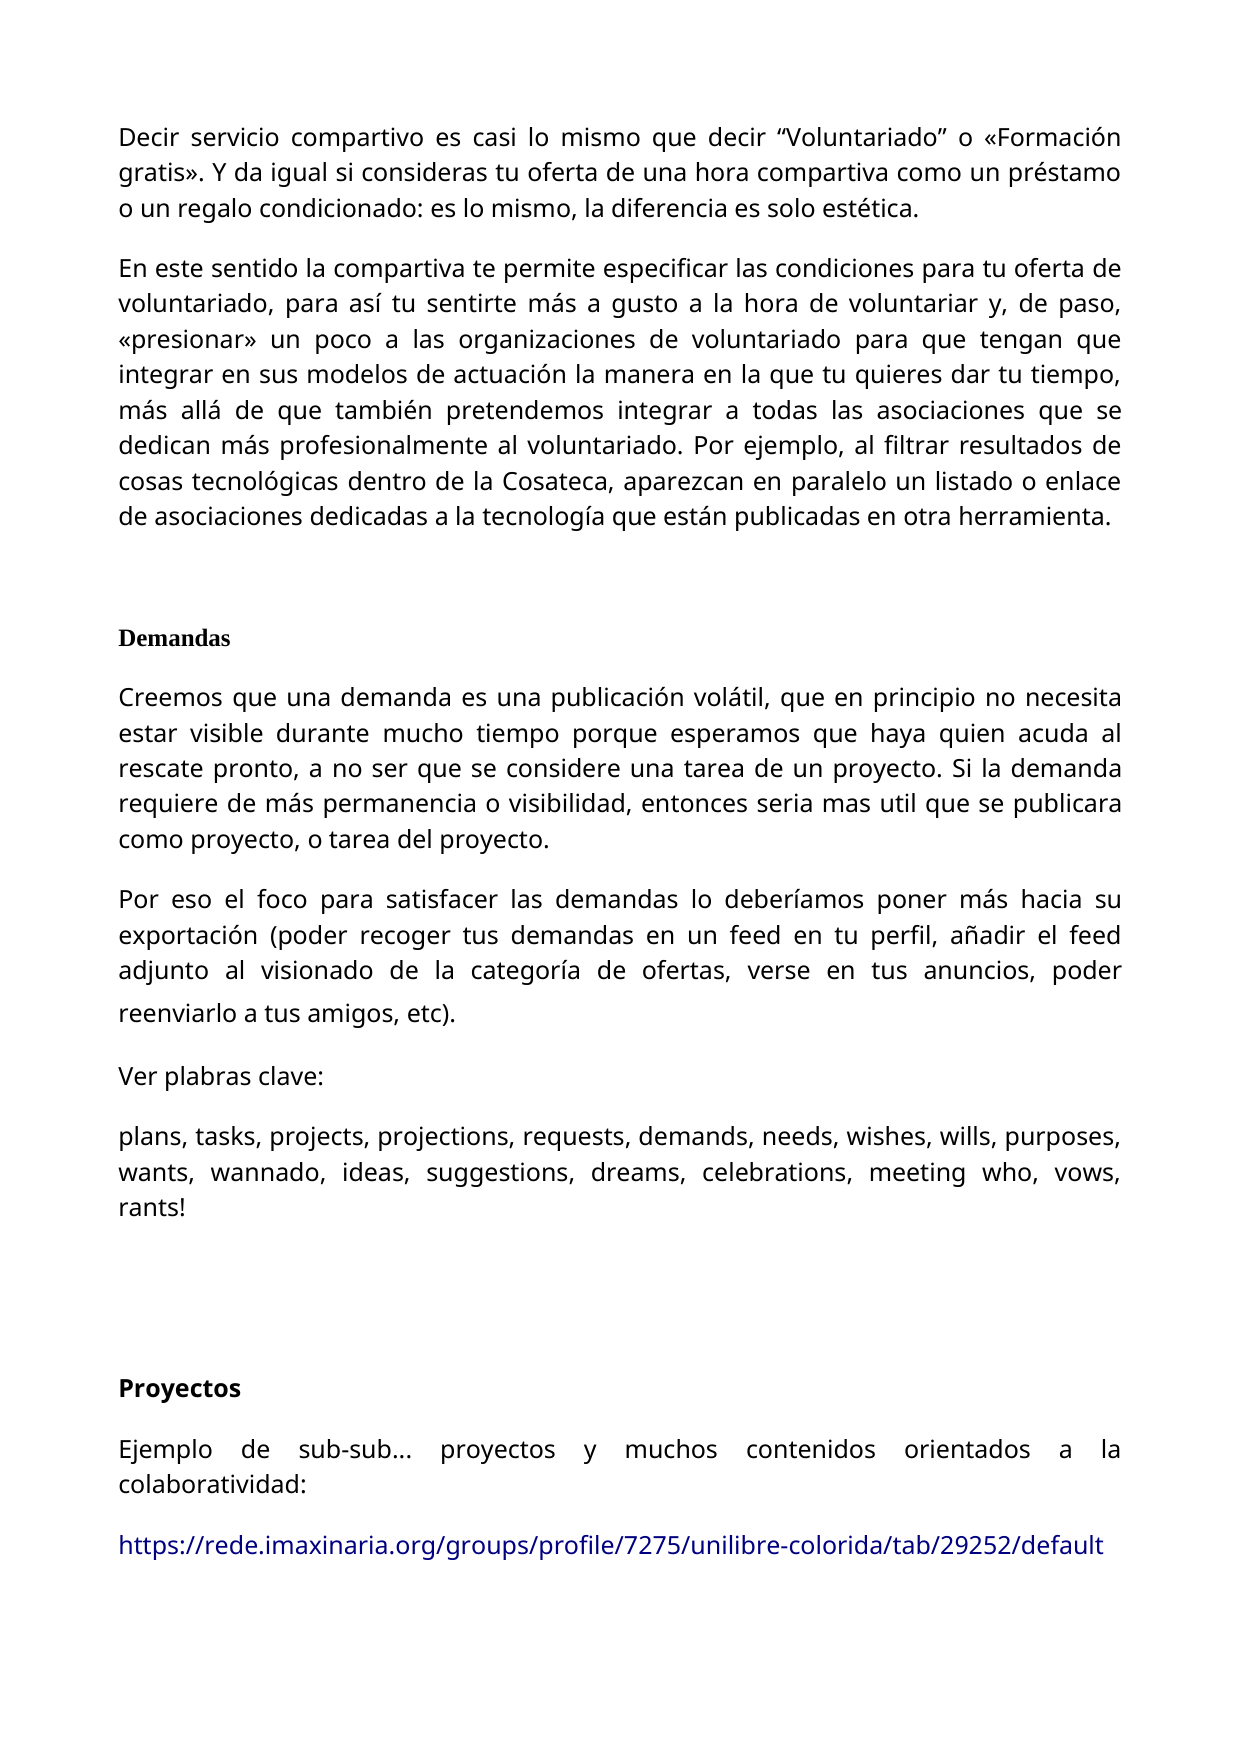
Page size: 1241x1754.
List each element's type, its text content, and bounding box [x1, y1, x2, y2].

text Demandas [118, 618, 1122, 653]
text https://rede.imaxinaria.org/groups/profile/7275/unilibre-colorida/tab/29252/default [118, 1526, 1122, 1561]
text Creemos que una demanda es una publicación volátil, que en principio no necesita estar visible durante mucho tiempo porque esperamos que haya quien acuda al rescate pronto, a no ser que se considere una tarea de un proyecto. Si la demanda requiere de más permanencia o visibilidad, entonces seria mas util que se publicara como proyecto, o tarea del proyecto. [118, 678, 1122, 856]
text Decir servicio compartivo es casi lo mismo que decir “Voluntariado” o «Formación gratis». Y da igual si consideras tu oferta de una hora compartiva como un préstamo o un regalo condicionado: es lo mismo, la diferencia es solo estética. [118, 118, 1122, 224]
text Ver plabras clave: [118, 1057, 1122, 1093]
text Por eso el foco para satisfacer las demandas lo deberíamos poner más hacia su exportación (poder recoger tus demandas en un feed en tu perfil, añadir el feed adjunto al visionado de la categoría de ofertas, verse en tus anuncios, poder reenviarlo a tus amigos, etc). [118, 881, 1122, 1032]
text Proyectos [118, 1370, 1122, 1405]
text Ejemplo de sub-sub... proyectos y muchos contenidos orientados a la colaboratividad: [118, 1430, 1122, 1501]
text plans, tasks, projects, projections, requests, demands, needs, wishes, wills, purposes, wants, wannado, ideas, suggestions, dreams, celebrations, meeting who, vows, rants! [118, 1118, 1122, 1224]
text En este sentido la compartiva te permite especificar las condiciones para tu oferta de voluntariado, para así tu sentirte más a gusto a la hora de voluntariar y, de paso, «presionar» un poco a las organizaciones de voluntariado para que tengan que integrar en sus modelos de actuación la manera en la que tu quieres dar tu tiempo, más allá de que también pretendemos integrar a todas las asociaciones que se dedican más profesionalmente al voluntariado. Por ejemplo, al filtrar resultados de cosas tecnológicas dentro de la Cosateca, aparezcan en paralelo un listado o enlace de asociaciones dedicadas a la tecnología que están publicadas en otra herramienta. [118, 249, 1122, 533]
